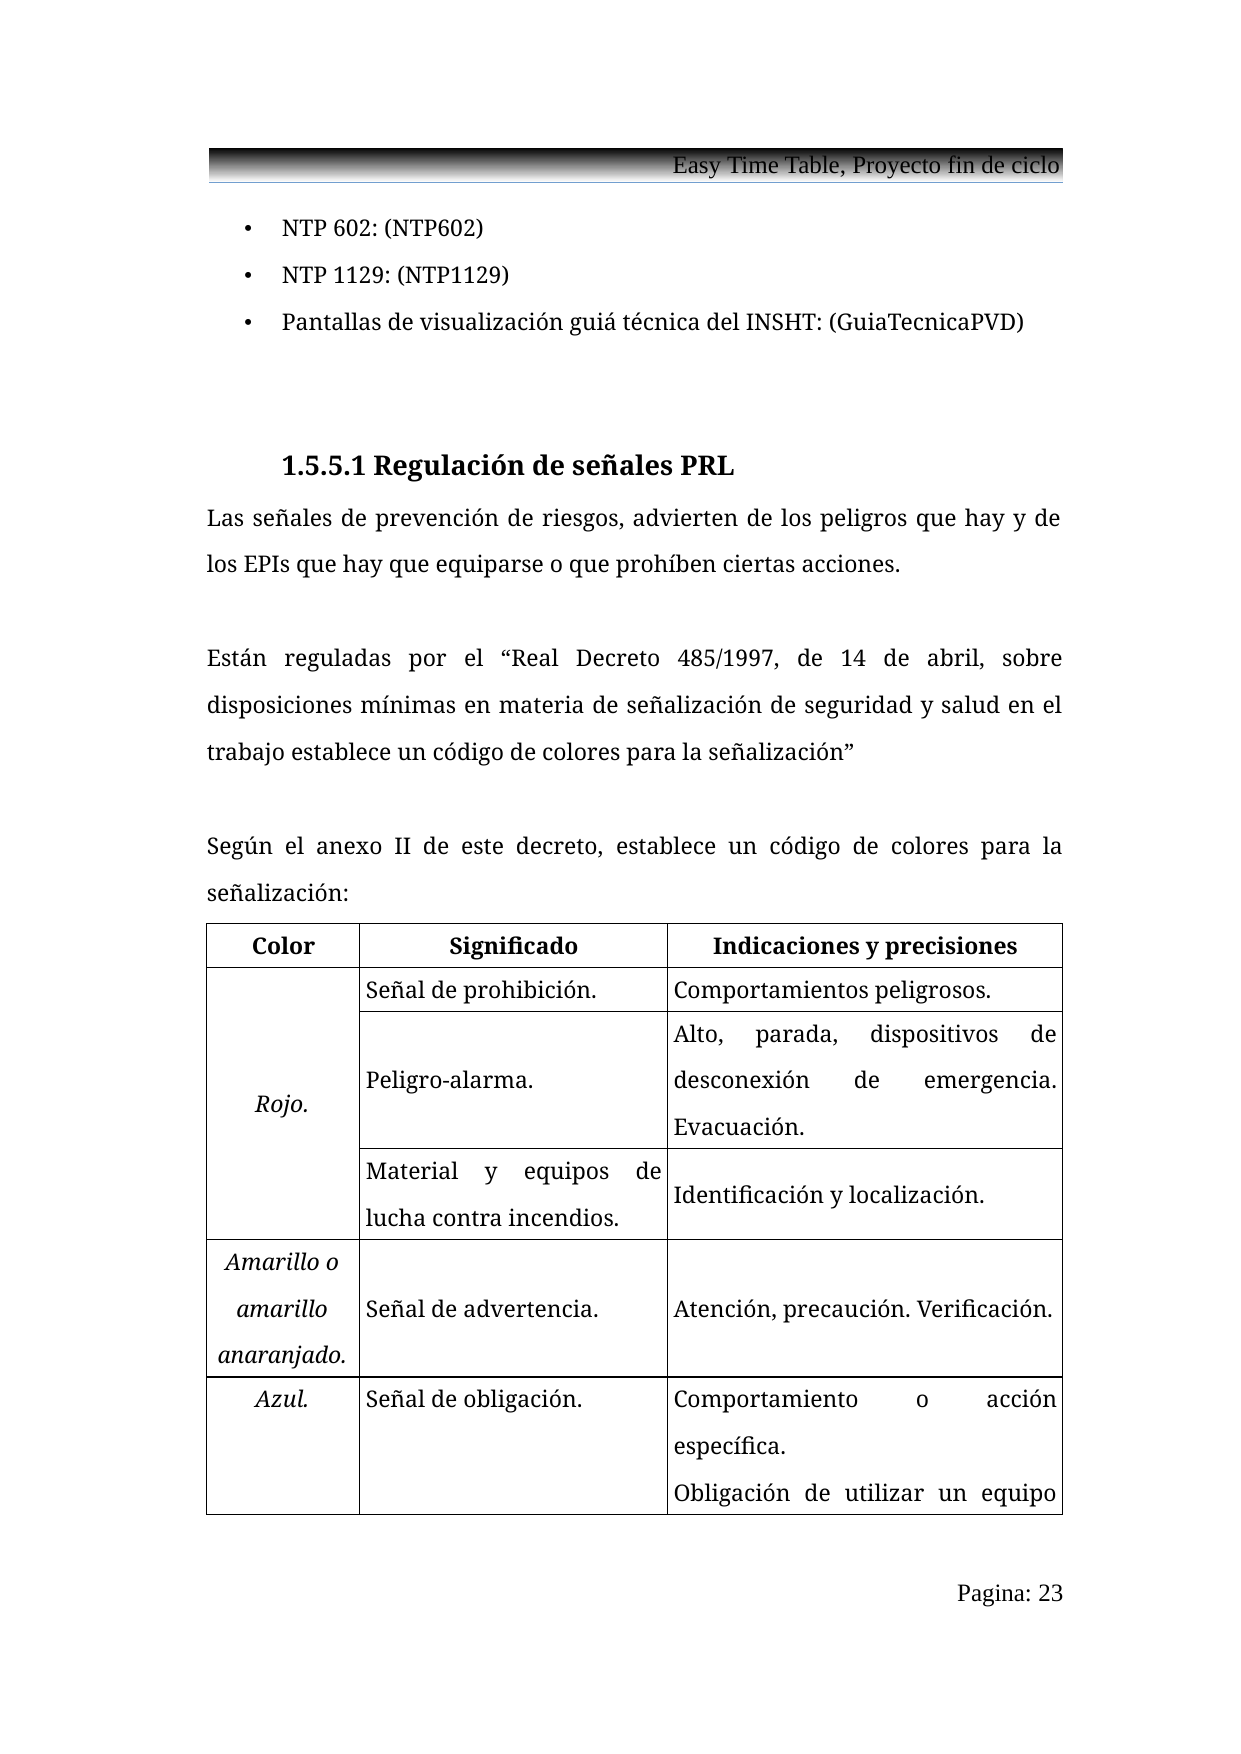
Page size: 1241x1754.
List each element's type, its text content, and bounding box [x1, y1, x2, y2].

table_cell Señal de advertencia. [360, 1240, 667, 1376]
table_cell Señal de obligación. [360, 1378, 667, 1514]
table_header Indicaciones y precisiones [668, 924, 1062, 967]
table_header Color [207, 924, 359, 967]
table_cell Identificación y localización. [668, 1149, 1062, 1239]
text Según el anexo II de este decreto, establece un código de colores para la señalización: [207, 829, 1063, 908]
table_cell Azul. [207, 1378, 359, 1514]
table_cell Peligro-alarma. [360, 1012, 667, 1148]
text 1.5.5.1 Regulación de señales PRL [207, 446, 1063, 483]
table_cell Señal de prohibición. [360, 968, 667, 1011]
table_cell Material y equipos de lucha contra incendios. [360, 1149, 667, 1239]
table_cell Rojo. [207, 968, 359, 1239]
table_cell Atención, precaución. Verificación. [668, 1240, 1062, 1376]
text Están reguladas por el “Real Decreto 485/1997, de 14 de abril, sobre disposiciones mínimas en materia de señalización de seguridad y salud en el trabajo establece un código de colores para la señalización” [207, 642, 1063, 767]
table_cell Alto, parada, dispositivos de desconexión de emergencia. Evacuación. [668, 1012, 1062, 1148]
list NTP 1129: (NTP1129) [244, 259, 1063, 290]
table_cell Amarillo o amarillo anaranjado. [207, 1240, 359, 1376]
text Las señales de prevención de riesgos, advierten de los peligros que hay y de los EPIs que hay que equiparse o que prohíben ciertas acciones. [207, 501, 1063, 579]
table_cell Comportamiento o acción específica. Obligación de utilizar un equipo [668, 1378, 1062, 1514]
table_cell Comportamientos peligrosos. [668, 968, 1062, 1011]
table_header Significado [360, 924, 667, 967]
list Pantallas de visualización guiá técnica del INSHT: (GuiaTecnicaPVD) [244, 306, 1063, 337]
list NTP 602: (NTP602) [244, 212, 1063, 243]
